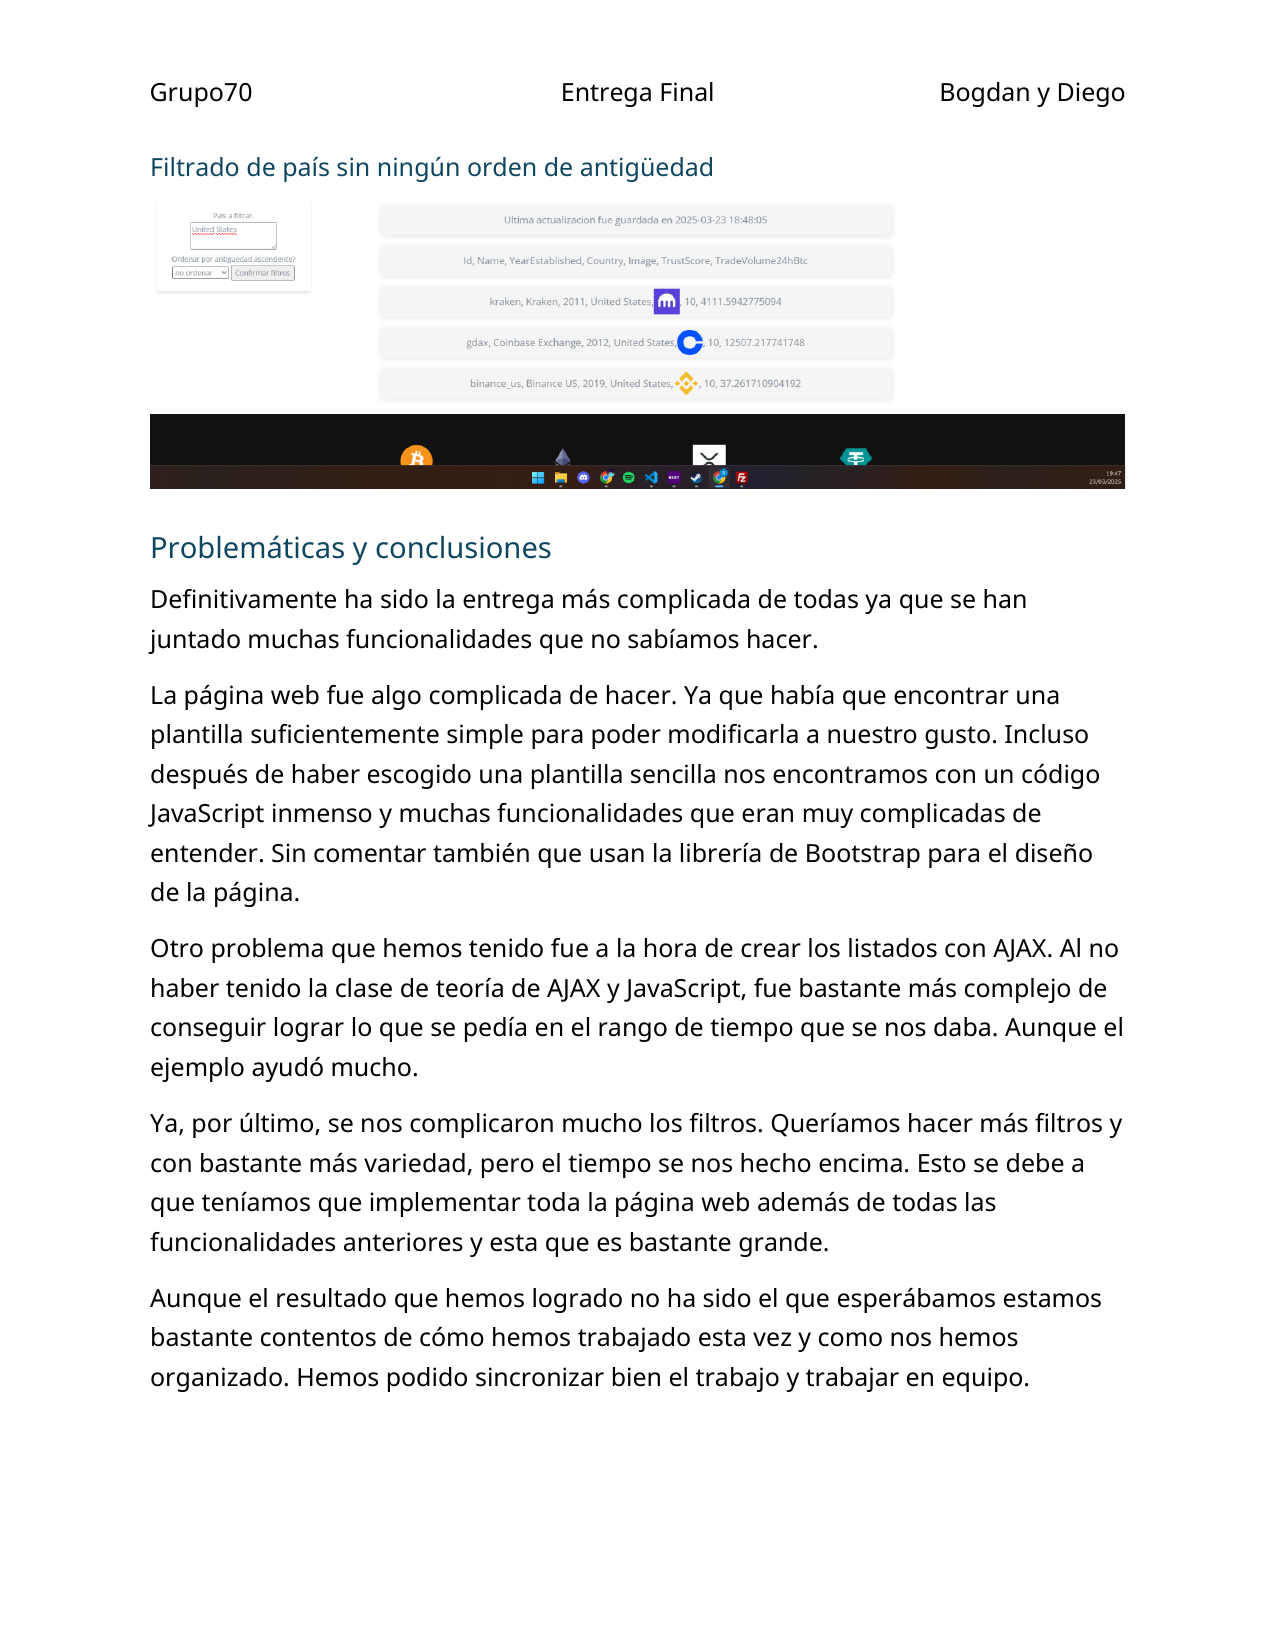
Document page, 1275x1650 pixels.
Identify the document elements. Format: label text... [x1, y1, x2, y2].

subtitle Filtrado de país sin ningún orden de antigüedad [150, 150, 1125, 184]
text Ya, por último, se nos complicaron mucho los filtros. Queríamos hacer más filtros y con bastante más variedad, pero el tiempo se nos hecho encima. Esto se debe a que teníamos que implementar toda la página web además de todas las funcionalidades anteriores y esta que es bastante grande. [150, 1106, 1125, 1258]
subtitle Problemáticas y conclusiones [150, 528, 1125, 567]
text Definitivamente ha sido la entrega más complicada de todas ya que se han juntado muchas funcionalidades que no sabíamos hacer. [150, 582, 1125, 656]
text Aunque el resultado que hemos logrado no ha sido el que esperábamos estamos bastante contentos de cómo hemos trabajado esta vez y como nos hemos organizado. Hemos podido sincronizar bien el trabajo y trabajar en equipo. [150, 1280, 1125, 1393]
text La página web fue algo complicada de hacer. Ya que había que encontrar una plantilla suficientemente simple para poder modificarla a nuestro gusto. Incluso después de haber escogido una plantilla sencilla nos encontramos con un código JavaScript inmenso y muchas funcionalidades que eran muy complicadas de entender. Sin comentar también que usan la librería de Bootstrap para el diseño de la página. [150, 678, 1125, 909]
text Otro problema que hemos tenido fue a la hora de crear los listados con AJAX. Al no haber tenido la clase de teoría de AJAX y JavaScript, fue bastante más complejo de conseguir lograr lo que se pedía en el rango de tiempo que se nos daba. Aunque el ejemplo ayudó mucho. [150, 931, 1125, 1084]
